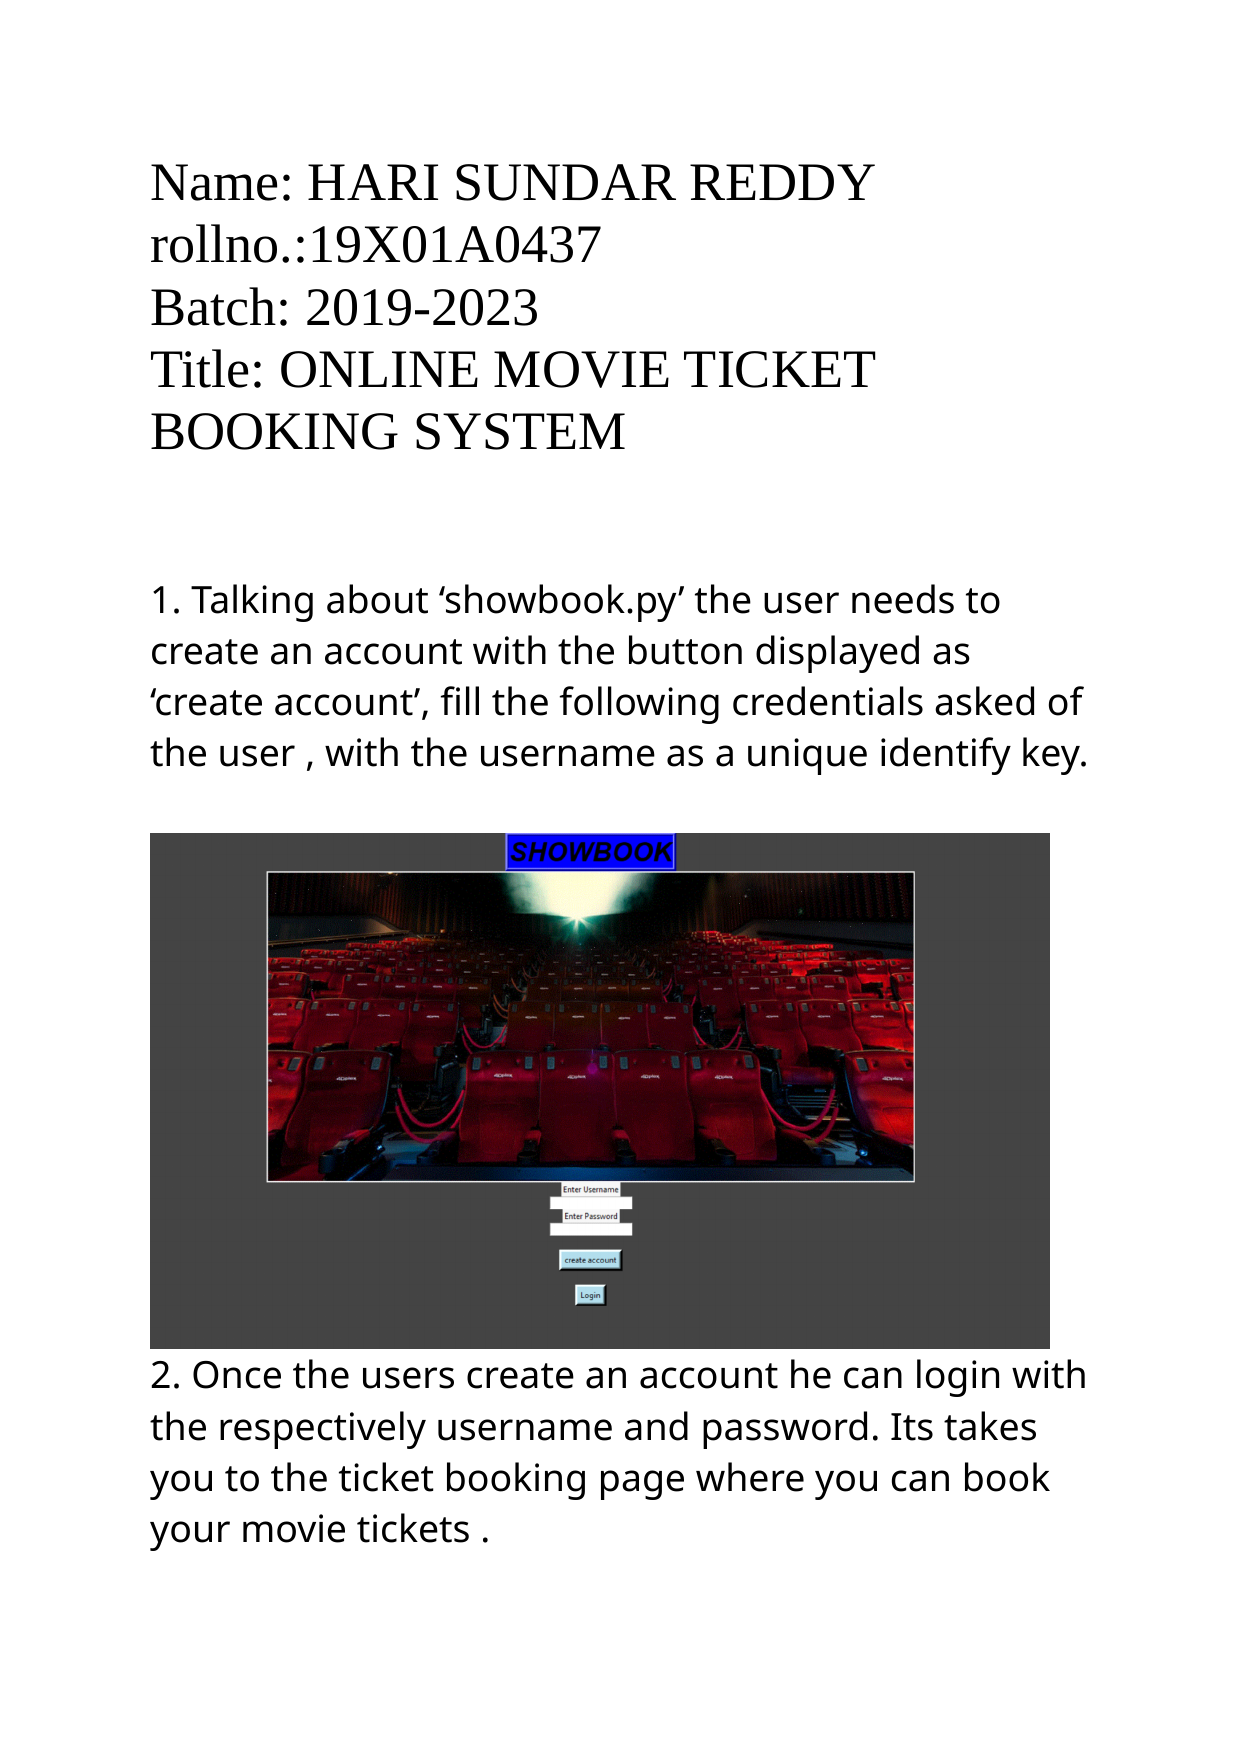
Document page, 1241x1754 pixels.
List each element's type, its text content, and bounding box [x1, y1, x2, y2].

text rollno.:19X01A0437 [150, 212, 1090, 274]
text 1. Talking about ‘showbook.py’ the user needs to create an account with the button displayed as ‘create account’, fill the following credentials asked of the user , with the username as a unique identify key. [150, 573, 1090, 778]
text Title: ONLINE MOVIE TICKET BOOKING SYSTEM [150, 337, 1090, 461]
text 2. Once the users create an account he can login with the respectively username and password. Its takes you to the ticket booking page where you can book your movie tickets . [150, 1349, 1090, 1553]
text Name: HARI SUNDAR REDDY [150, 150, 1090, 212]
text Batch: 2019-2023 [150, 274, 1090, 337]
